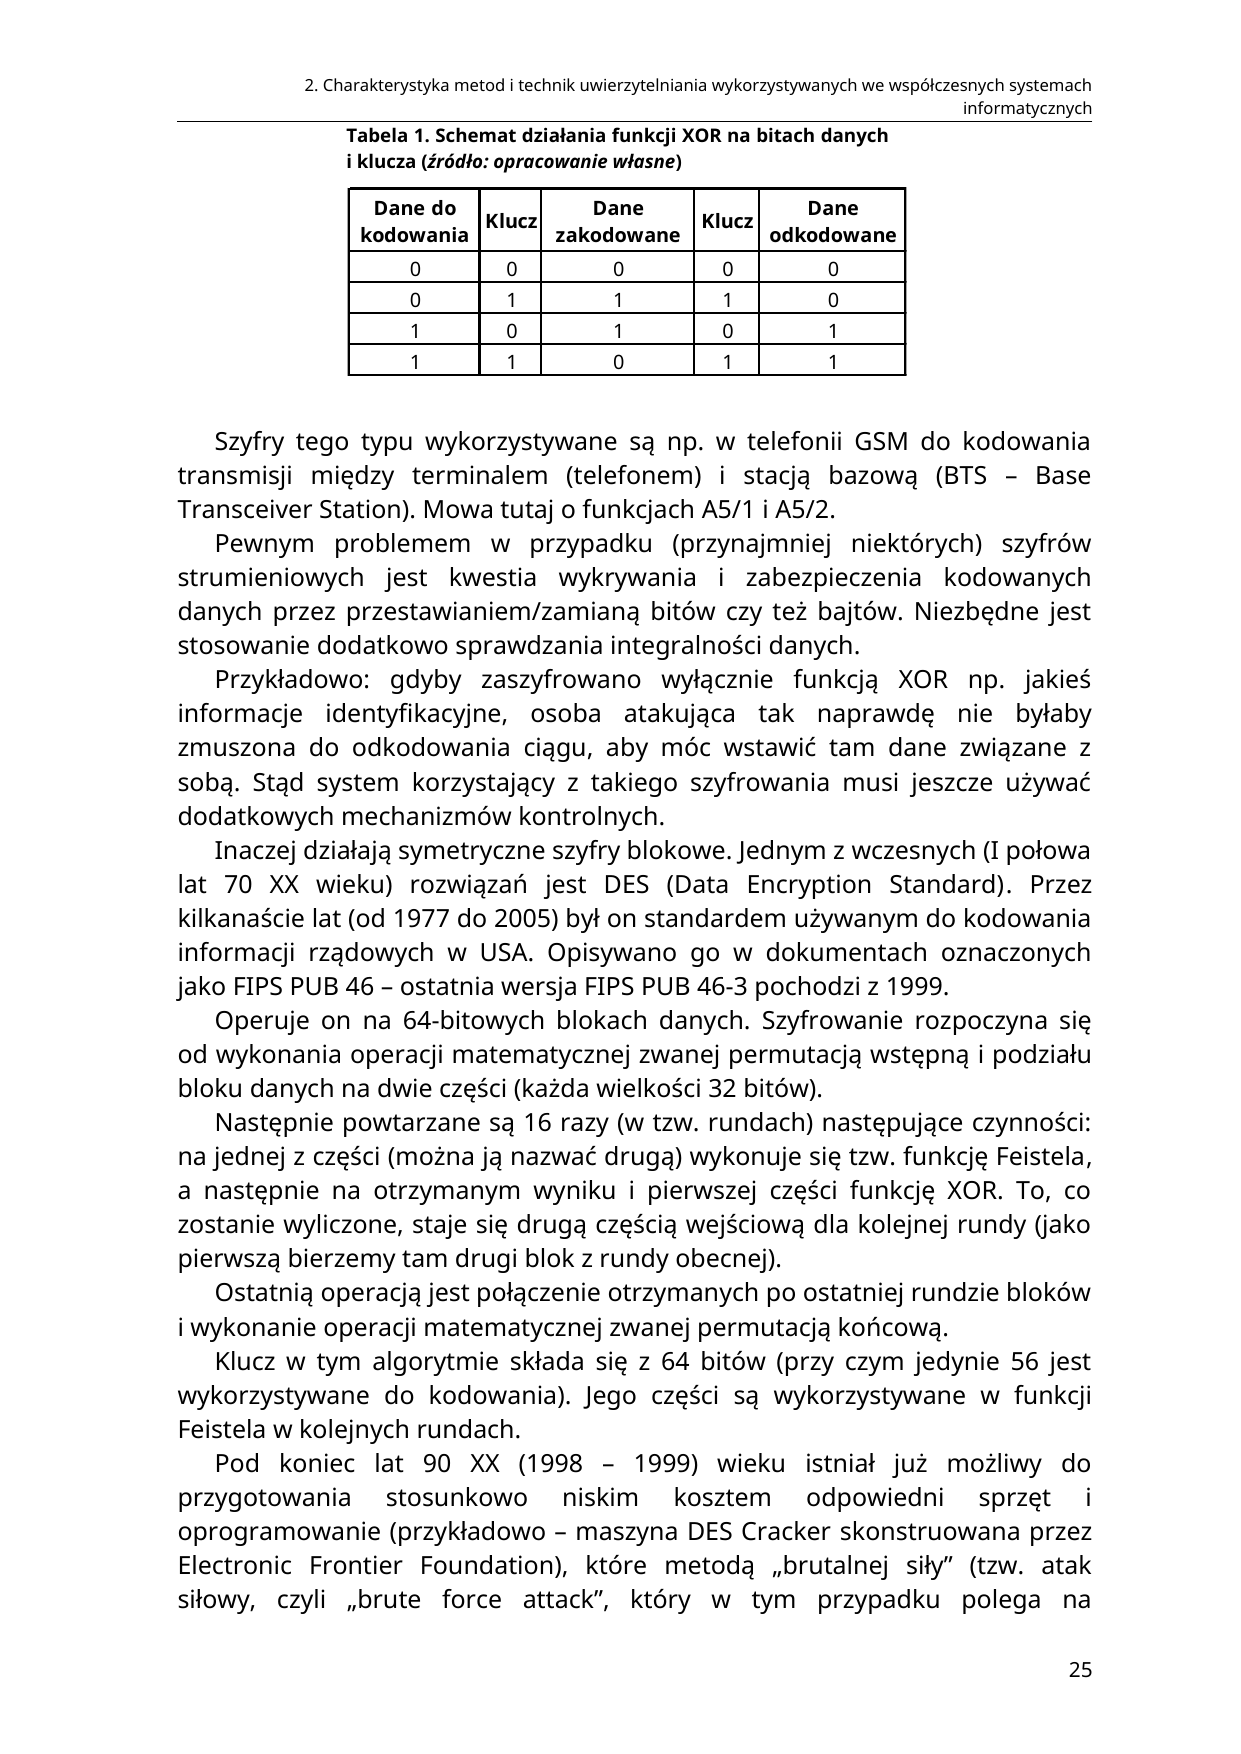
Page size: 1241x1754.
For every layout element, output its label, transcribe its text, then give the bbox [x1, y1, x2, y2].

text Inaczej działają symetryczne szyfry blokowe. Jednym z wczesnych (I połowa lat 70 XX wieku) rozwiązań jest DES (Data Encryption Standard). Przez kilkanaście lat (od 1977 do 2005) był on standardem używanym do kodowania informacji rządowych w USA. Opisywano go w dokumentach oznaczonych jako FIPS PUB 46 – ostatnia wersja FIPS PUB 46-3 pochodzi z 1999. [177, 832, 1092, 1003]
text Klucz w tym algorytmie składa się z 64 bitów (przy czym jedynie 56 jest wykorzystywane do kodowania). Jego części są wykorzystywane w funkcji Feistela w kolejnych rundach. [177, 1343, 1092, 1445]
text Pod koniec lat 90 XX (1998 – 1999) wieku istniał już możliwy do przygotowania stosunkowo niskim kosztem odpowiedni sprzęt i oprogramowanie (przykładowo – maszyna DES Cracker skonstruowana przez Electronic Frontier Foundation), które metodą „brutalnej siły” (tzw. atak siłowy, czyli „brute force attack”, który w tym przypadku polega na [177, 1445, 1092, 1616]
text Szyfry tego typu wykorzystywane są np. w telefonii GSM do kodowania transmisji między terminalem (telefonem) i stacją bazową (BTS – Base Transceiver Station). Mowa tutaj o funkcjach A5/1 i A5/2. [177, 423, 1092, 526]
text Następnie powtarzane są 16 razy (w tzw. rundach) następujące czynności: na jednej z części (można ją nazwać drugą) wykonuje się tzw. funkcję Feistela, a następnie na otrzymanym wyniku i pierwszej części funkcję XOR. To, co zostanie wyliczone, staje się drugą częścią wejściową dla kolejnej rundy (jako pierwszą bierzemy tam drugi blok z rundy obecnej). [177, 1105, 1092, 1275]
text Tabela 1. Schemat działania funkcji XOR na bitach danych i klucza (źródło: opracowanie własne) [346, 122, 890, 173]
text Operuje on na 64-bitowych blokach danych. Szyfrowanie rozpoczyna się od wykonania operacji matematycznej zwanej permutacją wstępną i podziału bloku danych na dwie części (każda wielkości 32 bitów). [177, 1003, 1092, 1105]
text Przykładowo: gdyby zaszyfrowano wyłącznie funkcją XOR np. jakieś informacje identyfikacyjne, osoba atakująca tak naprawdę nie byłaby zmuszona do odkodowania ciągu, aby móc wstawić tam dane związane z sobą. Stąd system korzystający z takiego szyfrowania musi jeszcze używać dodatkowych mechanizmów kontrolnych. [177, 662, 1092, 832]
text Ostatnią operacją jest połączenie otrzymanych po ostatniej rundzie bloków i wykonanie operacji matematycznej zwanej permutacją końcową. [177, 1275, 1092, 1343]
text Pewnym problemem w przypadku (przynajmniej niektórych) szyfrów strumieniowych jest kwestia wykrywania i zabezpieczenia kodowanych danych przez przestawianiem/zamianą bitów czy też bajtów. Niezbędne jest stosowanie dodatkowo sprawdzania integralności danych. [177, 526, 1092, 662]
